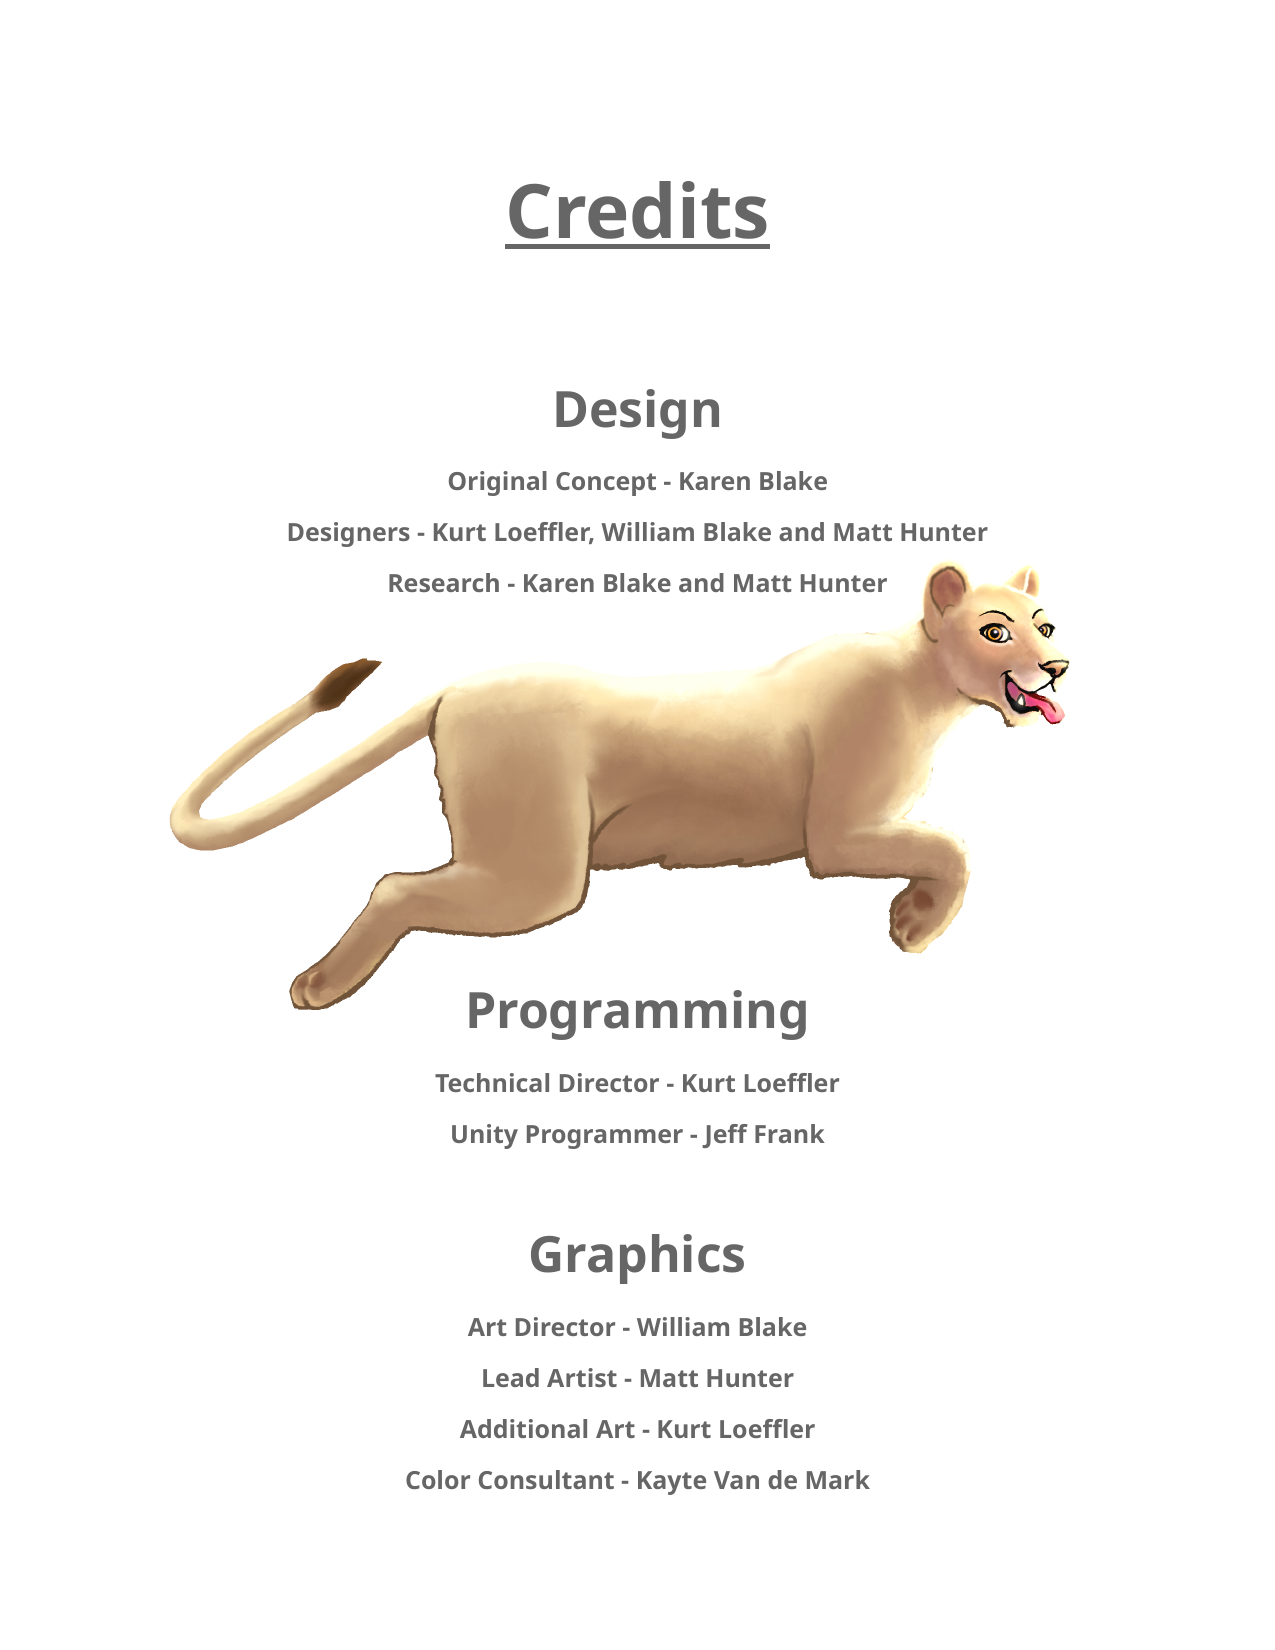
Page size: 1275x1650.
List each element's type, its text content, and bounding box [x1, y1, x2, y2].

text Designers - Kurt Loeffler, William Blake and Matt Hunter [118, 515, 1157, 549]
text Credits [118, 158, 1157, 260]
text Lead Artist - Matt Hunter [118, 1361, 1157, 1394]
text Technical Director - Kurt Loeffler [118, 1066, 1157, 1100]
text Graphics [118, 1219, 1157, 1287]
text Research - Karen Blake and Matt Hunter [1070, 566, 1157, 600]
text Art Director - William Blake [118, 1309, 1157, 1343]
text Original Concept - Karen Blake [118, 464, 1157, 498]
text Unity Programmer - Jeff Frank [118, 1117, 1157, 1151]
text Programming [118, 975, 1157, 1043]
text Research - Karen Blake and Matt Hunter [118, 566, 169, 600]
text Design [118, 373, 1157, 442]
text Additional Art - Kurt Loeffler [118, 1412, 1157, 1446]
text Color Consultant - Kayte Van de Mark [118, 1463, 1157, 1497]
